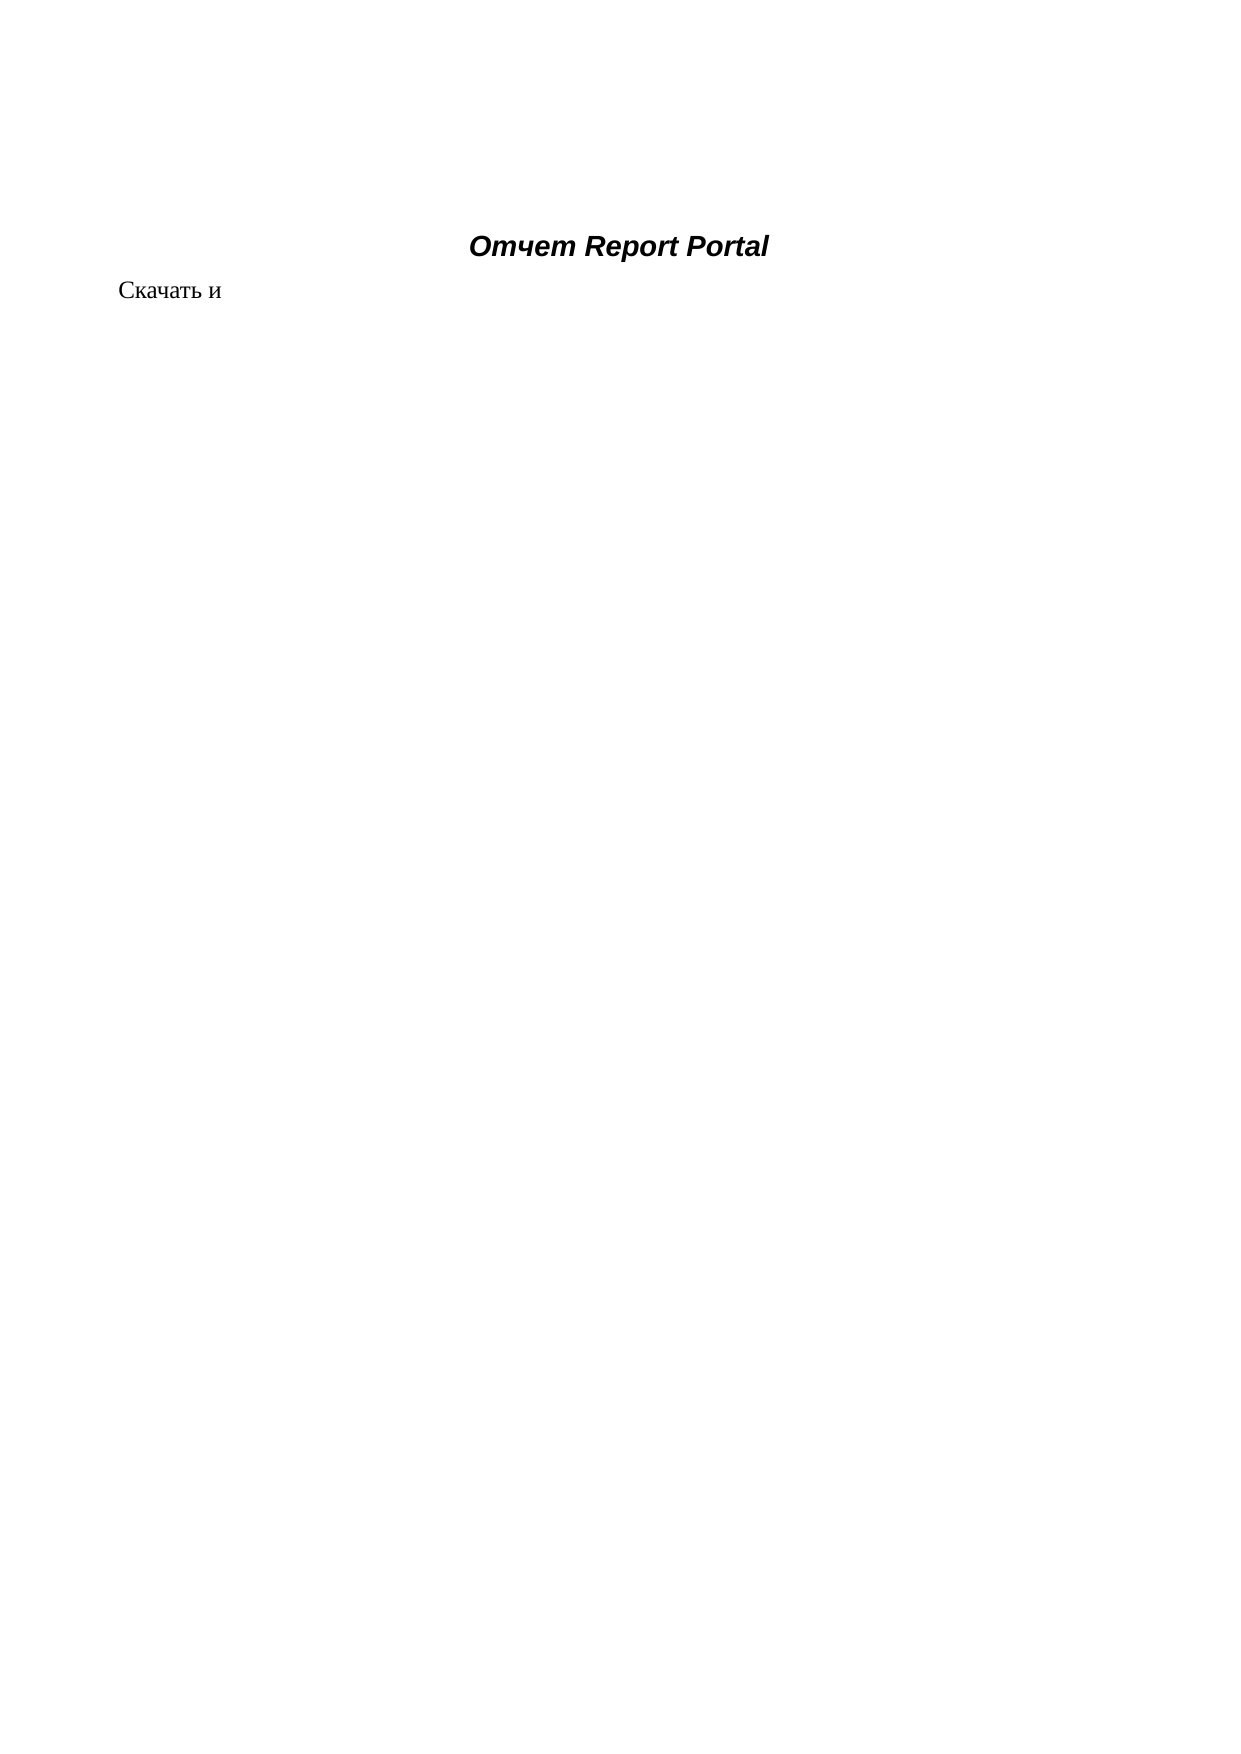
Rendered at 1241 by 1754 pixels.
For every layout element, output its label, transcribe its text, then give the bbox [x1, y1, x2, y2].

subtitle Отчет Report Portal [118, 229, 1122, 263]
text Скачать и [118, 275, 1122, 304]
